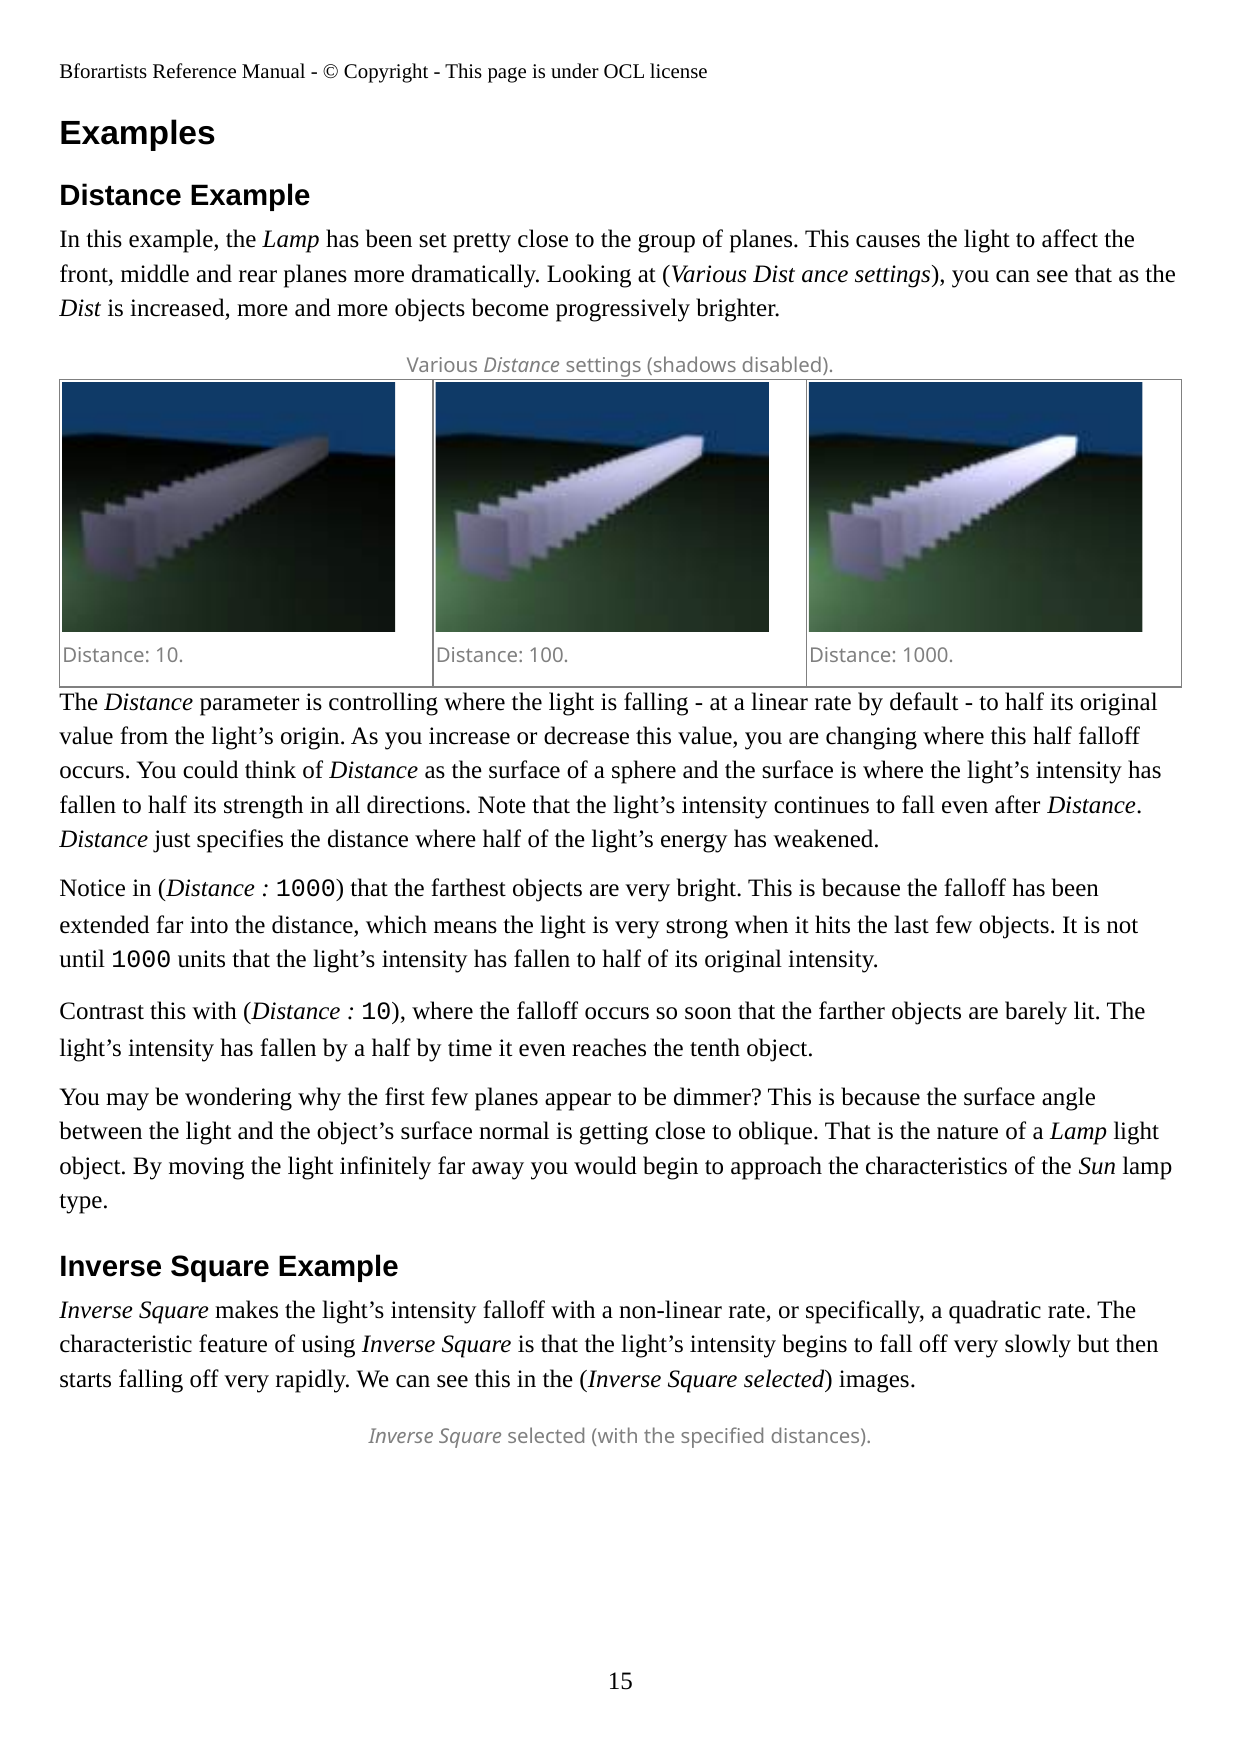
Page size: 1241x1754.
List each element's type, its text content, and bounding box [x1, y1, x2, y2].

text Inverse Square makes the light’s intensity falloff with a non-linear rate, or specifically, a quadratic rate. The characteristic feature of using Inverse Square is that the light’s intensity begins to fall off very slowly but then starts falling off very rapidly. We can see this in the (Inverse Square selected) images. [59, 1295, 1181, 1393]
table_header Distance: 100. [434, 380, 806, 686]
text Various Distance settings (shadows disabled). [59, 347, 1181, 379]
text Notice in (Distance : 1000) that the farthest objects are very bright. This is because the falloff has been extended far into the distance, which means the light is very strong when it hits the last few objects. It is not until 1000 units that the light’s intensity has fallen to half of its original intensity. [59, 873, 1181, 975]
picture [435, 382, 769, 632]
text Contrast this with (Distance : 10), where the falloff occurs so soon that the farther objects are barely lit. The light’s intensity has fallen by a half by time it even reaches the tenth object. [59, 996, 1181, 1061]
subtitle Inverse Square Example [59, 1249, 1181, 1283]
picture [808, 382, 1143, 632]
picture [62, 382, 396, 632]
table_header Distance: 1000. [807, 380, 1181, 686]
text You may be wondering why the first few planes appear to be dimmer? This is because the surface angle between the light and the object’s surface normal is getting close to oblique. That is the nature of a Lamp light object. By moving the light infinitely far away you would begin to approach the characteristics of the Sun lamp type. [59, 1082, 1181, 1214]
text The Distance parameter is controlling where the light is falling - at a linear rate by default - to half its original value from the light’s origin. As you increase or decrease this value, you are changing where this half falloff occurs. You could think of Distance as the surface of a sphere and the surface is where the light’s intensity has fallen to half its strength in all directions. Note that the light’s intensity continues to fall even after Distance. Distance just specifies the distance where half of the light’s energy has weakened. [59, 688, 1181, 853]
subtitle Examples [59, 113, 1181, 151]
text In this example, the Lamp has been set pretty close to the group of planes. This causes the light to affect the front, middle and rear planes more dramatically. Looking at (Various Dist ance settings), you can see that as the Dist is increased, more and more objects become progressively brighter. [59, 224, 1181, 322]
table_header Distance: 10. [60, 380, 432, 686]
subtitle Distance Example [59, 178, 1181, 212]
text Inverse Square selected (with the specified distances). [59, 1418, 1181, 1449]
